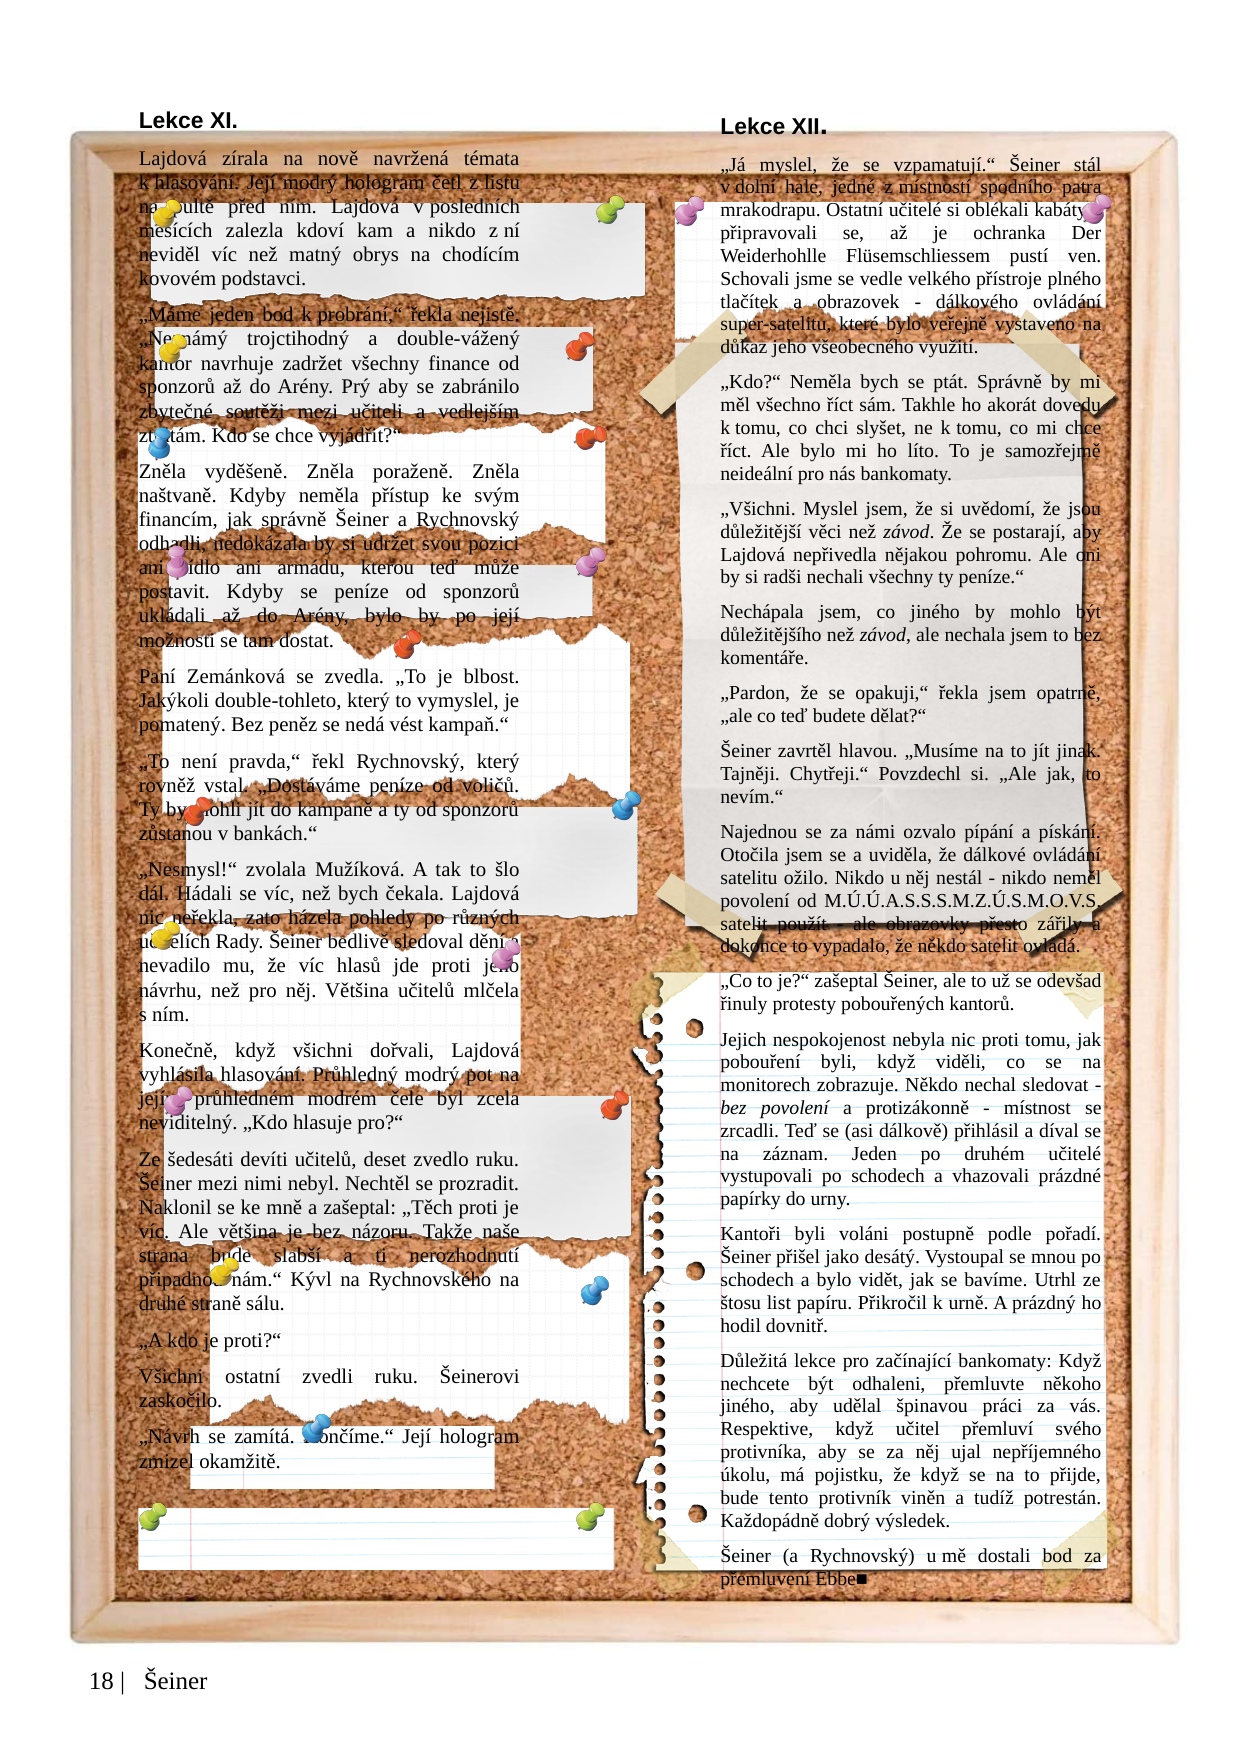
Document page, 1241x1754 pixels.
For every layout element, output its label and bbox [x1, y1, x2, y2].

table_header [1107, 59, 1152, 126]
table_header [89, 59, 133, 126]
table_header [525, 59, 714, 126]
picture [64, 126, 1187, 1651]
